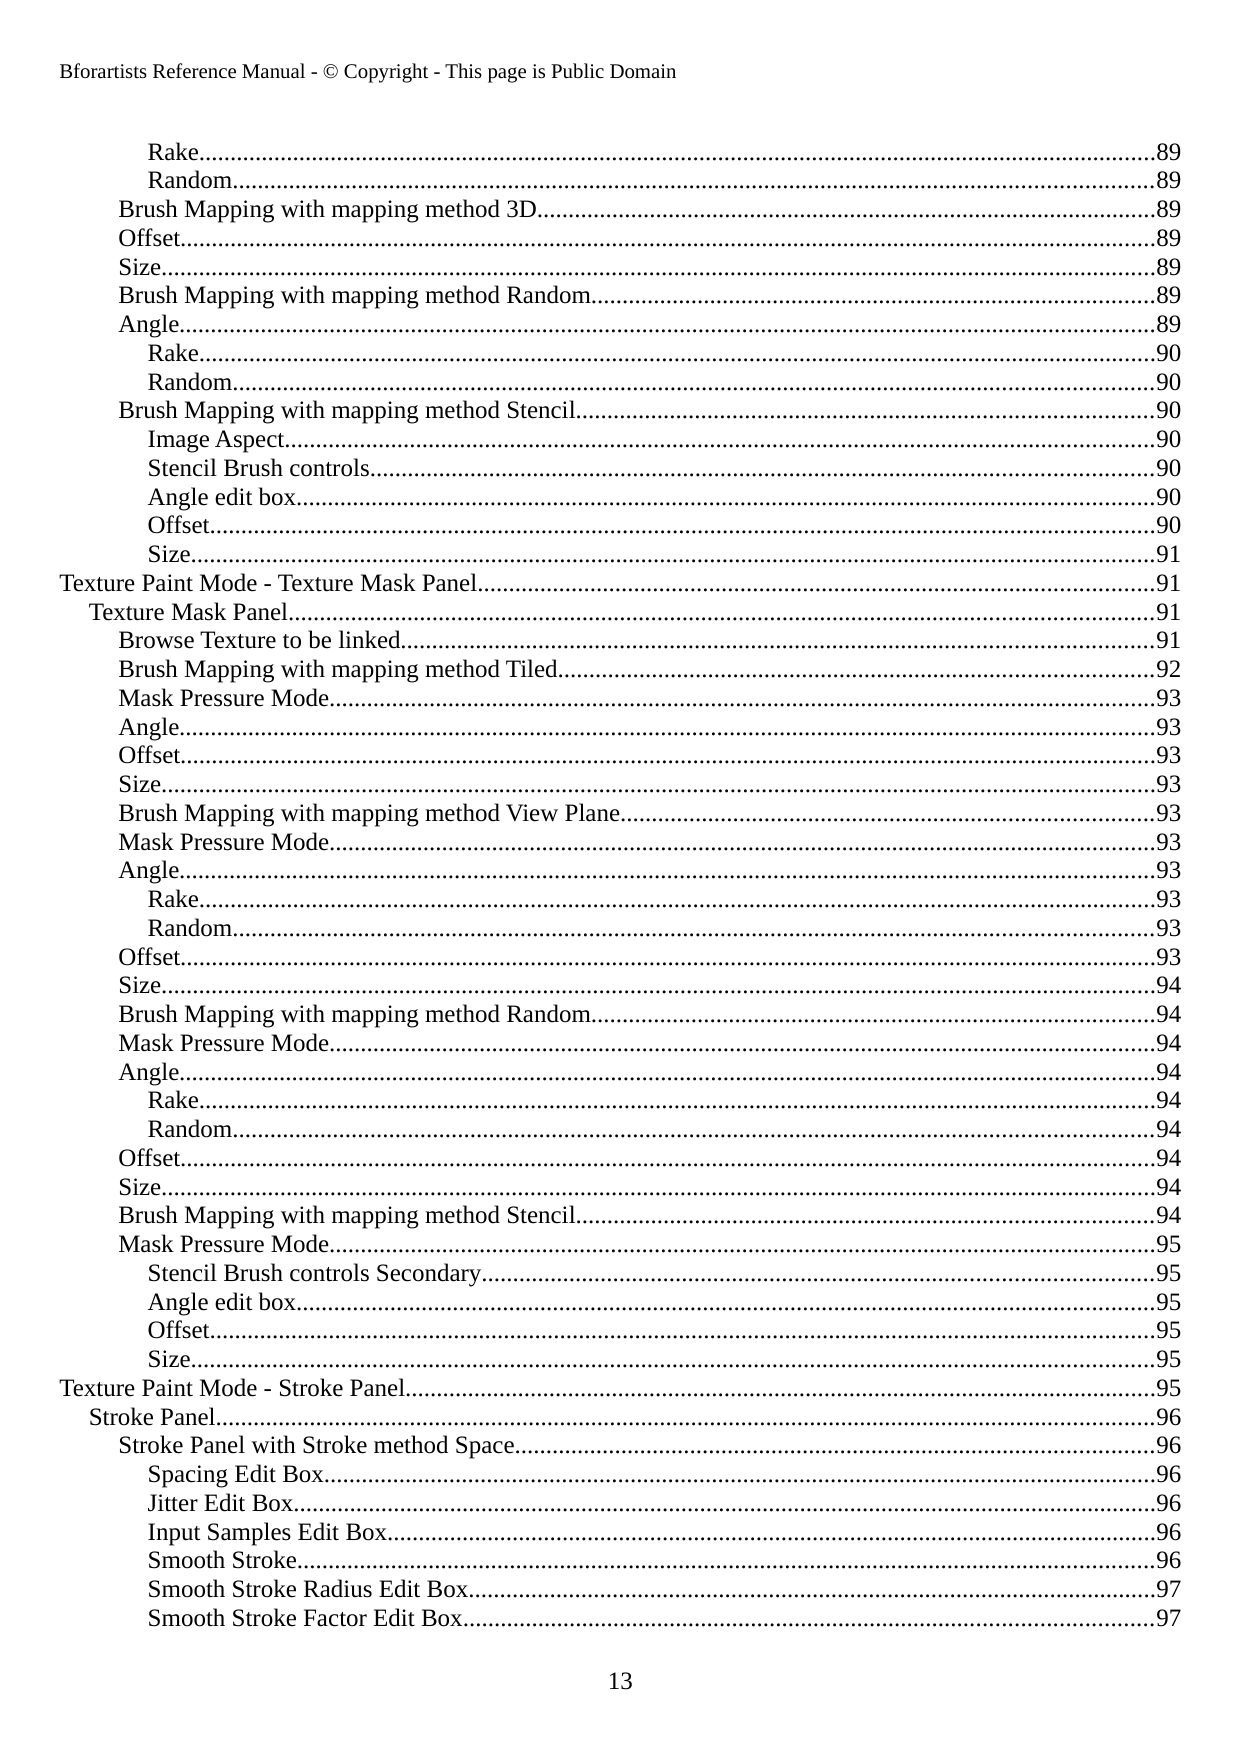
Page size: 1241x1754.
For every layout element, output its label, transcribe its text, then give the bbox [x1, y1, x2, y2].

text Mask Pressure Mode 93 [118, 683, 1181, 712]
text Smooth Stroke 96 [147, 1545, 1181, 1574]
text Image Aspect 90 [147, 424, 1181, 453]
text Offset 93 [118, 740, 1181, 769]
text Offset 90 [147, 510, 1181, 539]
text Random 89 [147, 165, 1181, 194]
text Angle edit box 95 [147, 1287, 1181, 1315]
text Brush Mapping with mapping method Random 89 [118, 280, 1181, 309]
text Brush Mapping with mapping method Tiled 92 [118, 654, 1181, 683]
text Texture Mask Panel 91 [88, 597, 1181, 625]
text Angle 94 [118, 1057, 1181, 1085]
text Stencil Brush controls Secondary 95 [147, 1258, 1181, 1287]
text Smooth Stroke Factor Edit Box 97 [147, 1603, 1181, 1632]
text Angle edit box 90 [147, 482, 1181, 510]
text Rake 93 [147, 884, 1181, 913]
text Size 93 [118, 769, 1181, 798]
text Input Samples Edit Box 96 [147, 1517, 1181, 1545]
text Angle 89 [118, 309, 1181, 338]
text Offset 93 [118, 942, 1181, 970]
text Brush Mapping with mapping method Stencil 94 [118, 1200, 1181, 1229]
text Angle 93 [118, 712, 1181, 740]
text Spacing Edit Box 96 [147, 1459, 1181, 1488]
text Offset 89 [118, 223, 1181, 252]
text Size 94 [118, 1172, 1181, 1200]
text Jitter Edit Box 96 [147, 1488, 1181, 1517]
text Size 95 [147, 1344, 1181, 1373]
text Brush Mapping with mapping method Stencil 90 [118, 395, 1181, 424]
text Mask Pressure Mode 93 [118, 827, 1181, 855]
text Texture Paint Mode - Texture Mask Panel 91 [59, 568, 1181, 597]
text Stencil Brush controls 90 [147, 453, 1181, 482]
text Smooth Stroke Radius Edit Box 97 [147, 1574, 1181, 1603]
text Brush Mapping with mapping method 3D 89 [118, 194, 1181, 223]
text Random 90 [147, 367, 1181, 395]
text Stroke Panel 96 [88, 1402, 1181, 1430]
text Brush Mapping with mapping method Random 94 [118, 999, 1181, 1028]
text Rake 90 [147, 338, 1181, 367]
text Browse Texture to be linked 91 [118, 625, 1181, 654]
text Offset 95 [147, 1315, 1181, 1344]
text Stroke Panel with Stroke method Space 96 [118, 1430, 1181, 1459]
text Size 94 [118, 970, 1181, 999]
text Mask Pressure Mode 94 [118, 1028, 1181, 1057]
text Texture Paint Mode - Stroke Panel 95 [59, 1373, 1181, 1402]
text Rake 89 [147, 137, 1181, 165]
text Rake 94 [147, 1085, 1181, 1114]
text Angle 93 [118, 855, 1181, 884]
text Random 94 [147, 1114, 1181, 1143]
text Random 93 [147, 913, 1181, 942]
text Size 89 [118, 252, 1181, 280]
text Offset 94 [118, 1143, 1181, 1172]
text Mask Pressure Mode 95 [118, 1229, 1181, 1258]
text Size 91 [147, 539, 1181, 568]
text Brush Mapping with mapping method View Plane 93 [118, 798, 1181, 827]
